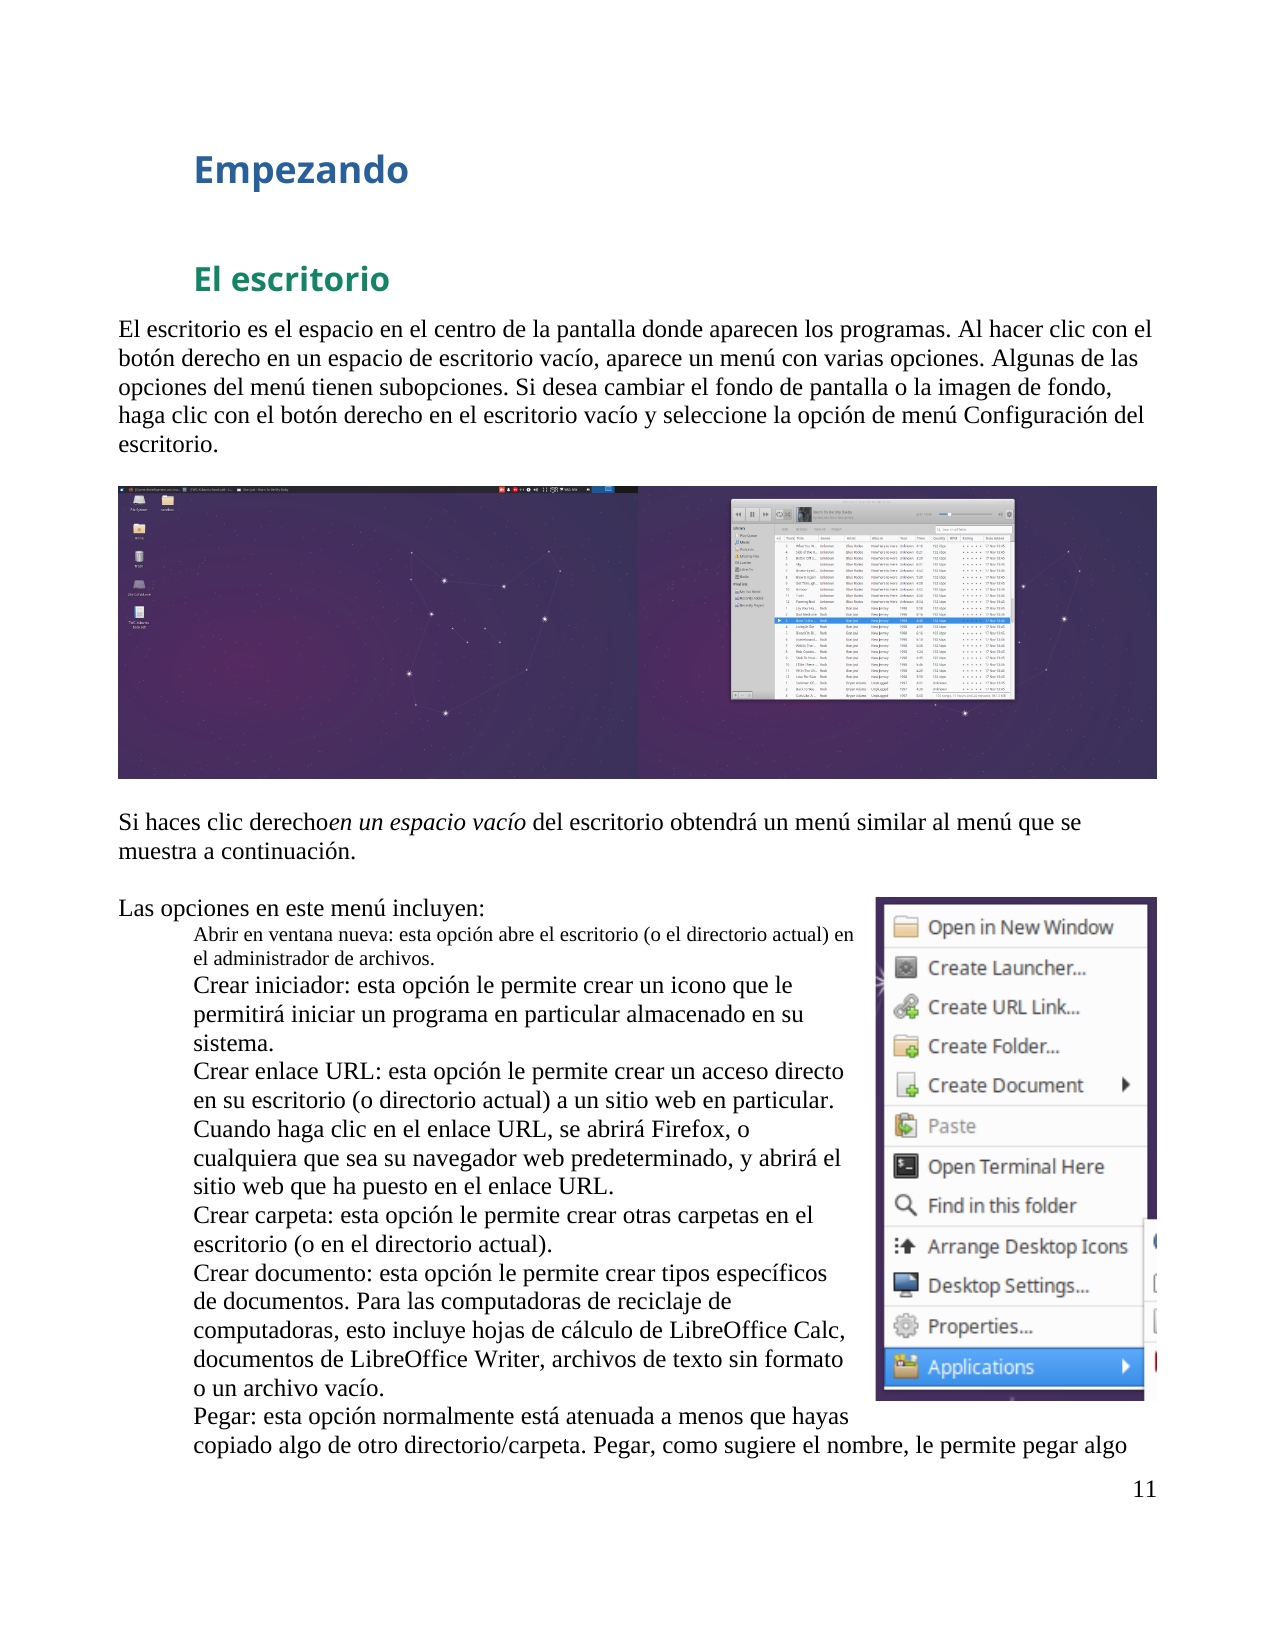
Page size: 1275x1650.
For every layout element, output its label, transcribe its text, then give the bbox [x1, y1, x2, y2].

text Las opciones en este menú incluyen: [118, 893, 1157, 922]
list Crear iniciador: esta opción le permite crear un icono que le permitirá iniciar un programa en particular almacenado en su sistema. [156, 970, 875, 1056]
text El escritorio es el espacio en el centro de la pantalla donde aparecen los programas. Al hacer clic con el botón derecho en un espacio de escritorio vacío, aparece un menú con varias opciones. Algunas de las opciones del menú tienen subopciones. Si desea cambiar el fondo de pantalla o la imagen de fondo, haga clic con el botón derecho en el escritorio vacío y seleccione la opción de menú Configuración del escritorio. [118, 314, 1157, 458]
list Abrir en ventana nueva: esta opción abre el escritorio (o el directorio actual) en el administrador de archivos. [156, 922, 875, 970]
list Crear carpeta: esta opción le permite crear otras carpetas en el escritorio (o en el directorio actual). [156, 1200, 875, 1258]
subtitle El escritorio [118, 256, 1157, 302]
picture [118, 486, 1157, 779]
picture [875, 897, 1157, 1401]
subtitle Empezando [118, 143, 1157, 194]
list Pegar: esta opción normalmente está atenuada a menos que hayas copiado algo de otro directorio/carpeta. Pegar, como sugiere el nombre, le permite pegar algo [156, 1401, 1157, 1459]
list Crear enlace URL: esta opción le permite crear un acceso directo en su escritorio (o directorio actual) a un sitio web en particular. Cuando haga clic en el enlace URL, se abrirá Firefox, o cualquiera que sea su navegador web predeterminado, y abrirá el sitio web que ha puesto en el enlace URL. [156, 1056, 875, 1200]
list Crear documento: esta opción le permite crear tipos específicos de documentos. Para las computadoras de reciclaje de computadoras, esto incluye hojas de cálculo de LibreOffice Calc, documentos de LibreOffice Writer, archivos de texto sin formato o un archivo vacío. [156, 1258, 875, 1401]
text Si haces clic derechoen un espacio vacío del escritorio obtendrá un menú similar al menú que se muestra a continuación. [118, 807, 1157, 864]
